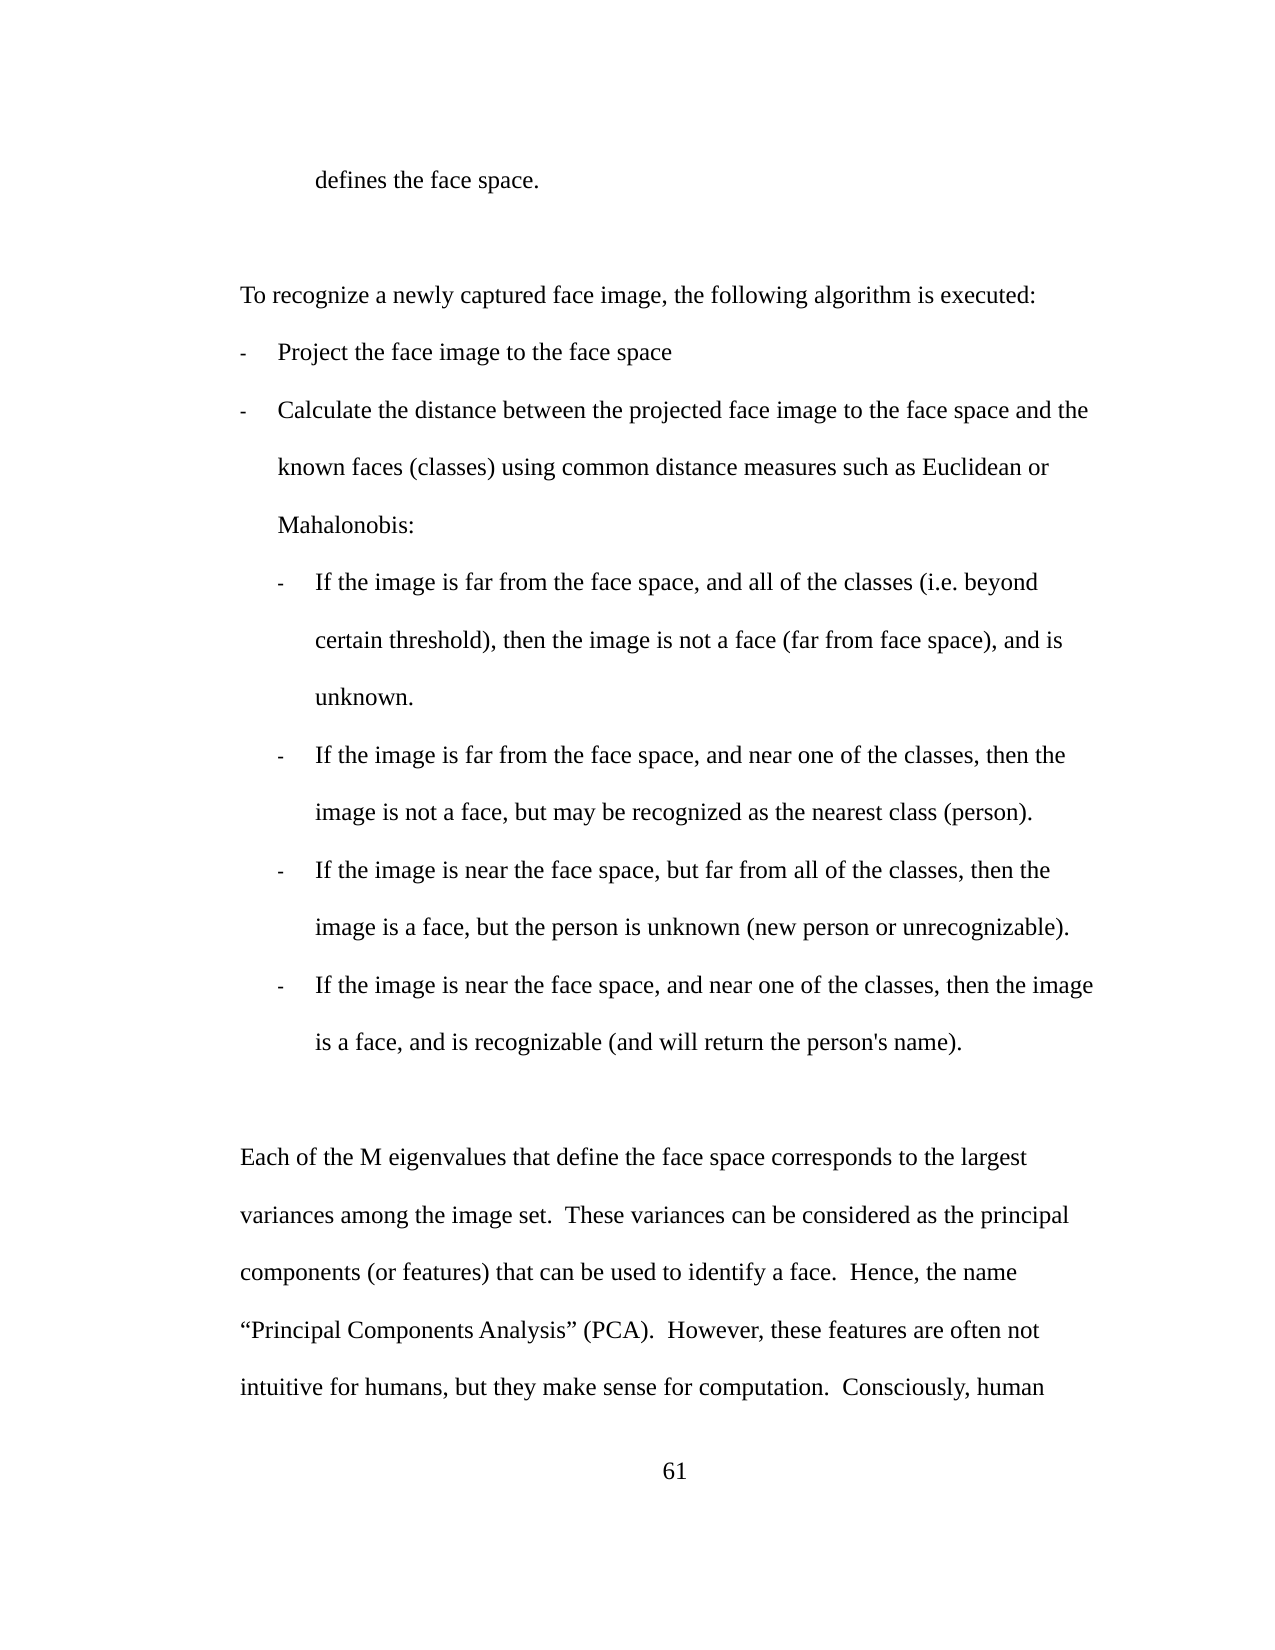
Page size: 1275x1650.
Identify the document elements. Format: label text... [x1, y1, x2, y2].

list If the image is near the face space, and near one of the classes, then the image is a face, and is recognizable (and will return the person's name). [277, 970, 1110, 1056]
text Each of the M eigenvalues that define the face space corresponds to the largest variances among the image set. These variances can be considered as the principal components (or features) that can be used to identify a face. Hence, the name “Principal Components Analysis” (PCA). However, these features are often not intuitive for humans, but they make sense for computation. Consciously, human [240, 1142, 1110, 1401]
list If the image is far from the face space, and all of the classes (i.e. beyond certain threshold), then the image is not a face (far from face space), and is unknown. [277, 567, 1110, 711]
list If the image is far from the face space, and near one of the classes, then the image is not a face, but may be recognized as the nearest class (person). [277, 740, 1110, 826]
list Project the face image to the face space [240, 337, 1110, 366]
list defines the face space. [277, 165, 1110, 193]
list If the image is near the face space, but far from all of the classes, then the image is a face, but the person is unknown (new person or unrecognizable). [277, 855, 1110, 941]
list Calculate the distance between the projected face image to the face space and the known faces (classes) using common distance measures such as Euclidean or Mahalonobis: [240, 395, 1110, 538]
text To recognize a newly captured face image, the following algorithm is executed: [240, 280, 1110, 308]
